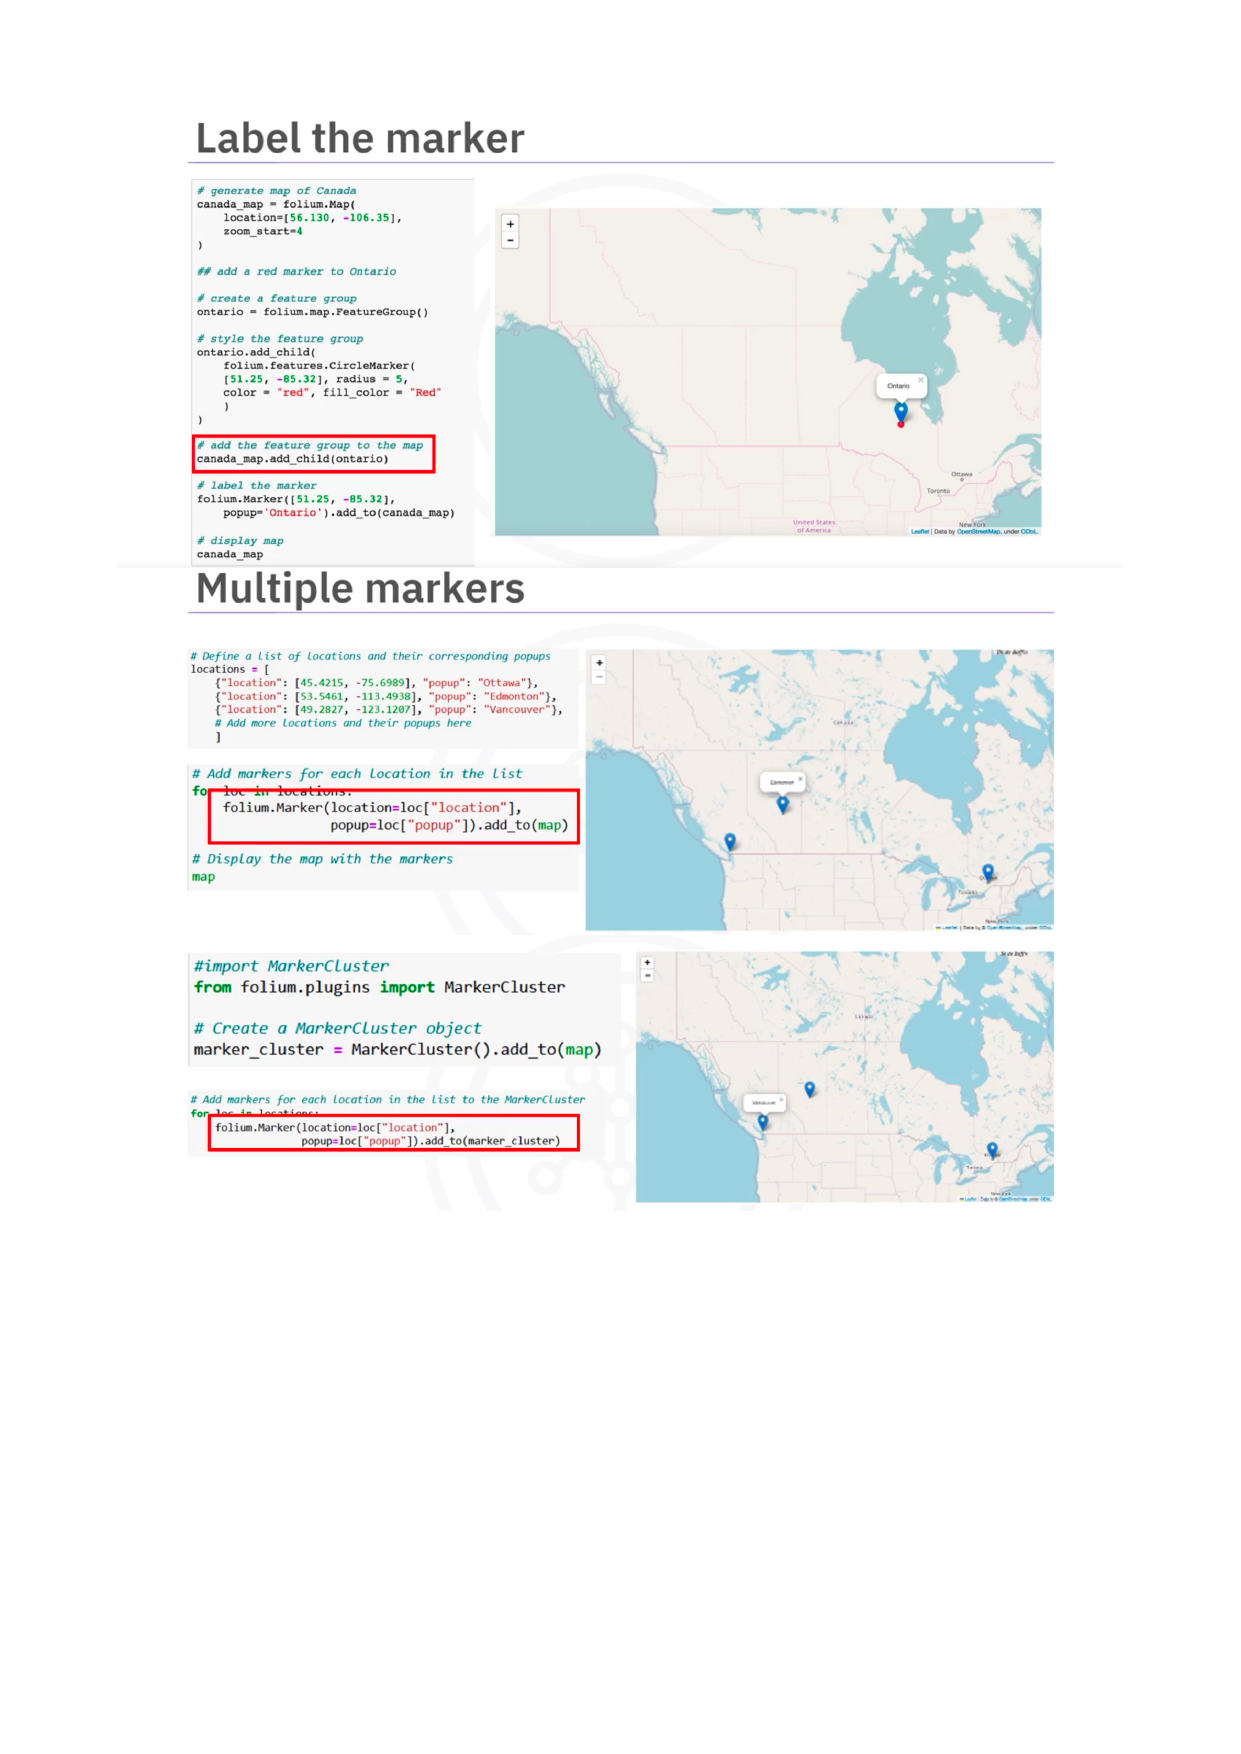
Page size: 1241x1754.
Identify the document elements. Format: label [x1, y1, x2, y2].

picture [118, 118, 1123, 1211]
